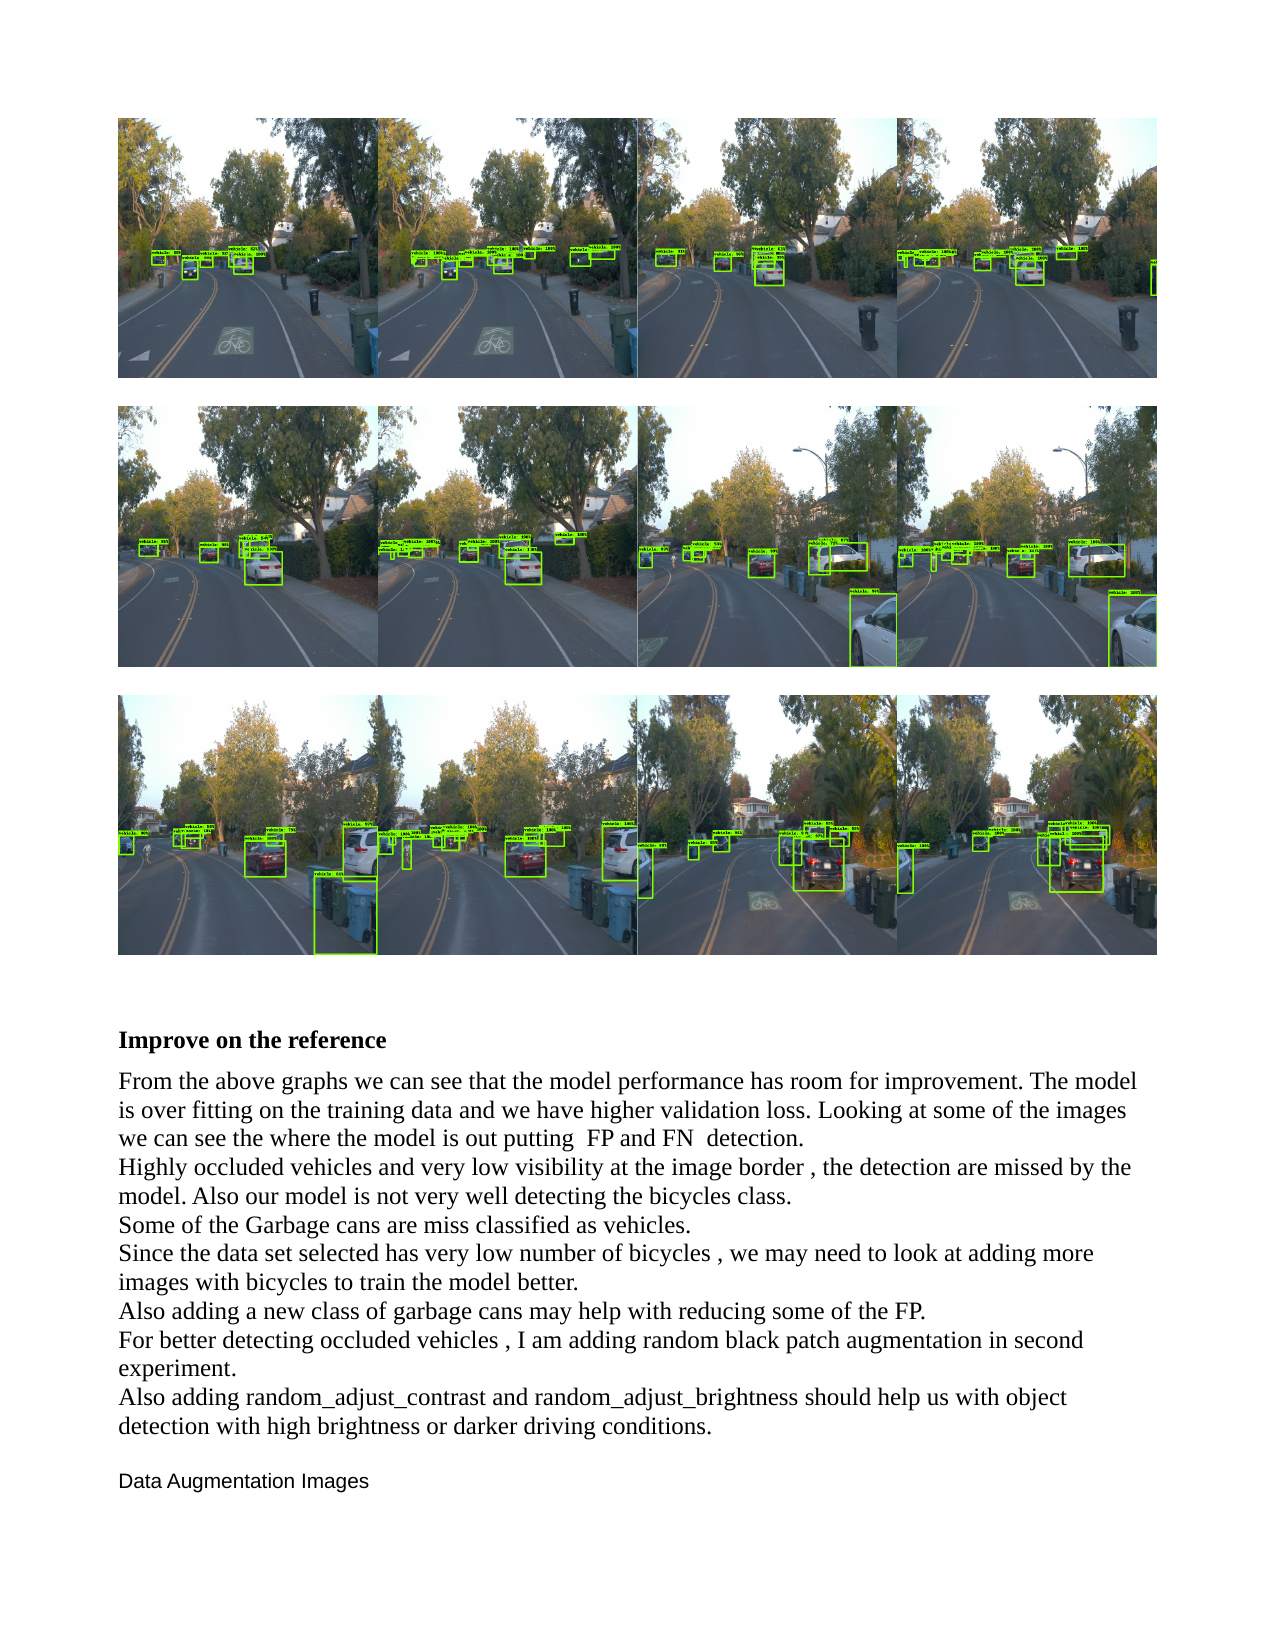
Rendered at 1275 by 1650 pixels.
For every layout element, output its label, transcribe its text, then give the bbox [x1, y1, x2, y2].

table_cell [118, 955, 637, 983]
table_cell [118, 378, 637, 406]
table_cell [638, 955, 1157, 983]
picture [118, 695, 1157, 955]
table_cell [638, 378, 1157, 406]
picture [118, 406, 1157, 667]
picture [118, 118, 1157, 378]
table_cell Data Augmentation Images [118, 1469, 1157, 1492]
table_cell [638, 667, 1157, 695]
table_cell [118, 667, 637, 695]
table_cell Improve on the reference From the above graphs we can see that the model performance has room for improvement. The model is over fitting on the training data and we have higher validation loss. Looking at some of the images we can see the where the model is out putting FP and FN detection. Highly occluded vehicles and very low visibility at the image border , the detection are missed by the model. Also our model is not very well detecting the bicycles class. Some of the Garbage cans are miss classified as vehicles. Since the data set selected has very low number of bicycles , we may need to look at adding more images with bicycles to train the model better. Also adding a new class of garbage cans may help with reducing some of the FP. For better detecting occluded vehicles , I am adding random black patch augmentation in second experiment. Also adding random_adjust_contrast and random_adjust_brightness should help us with object detection with high brightness or darker driving conditions. [118, 984, 1157, 1468]
